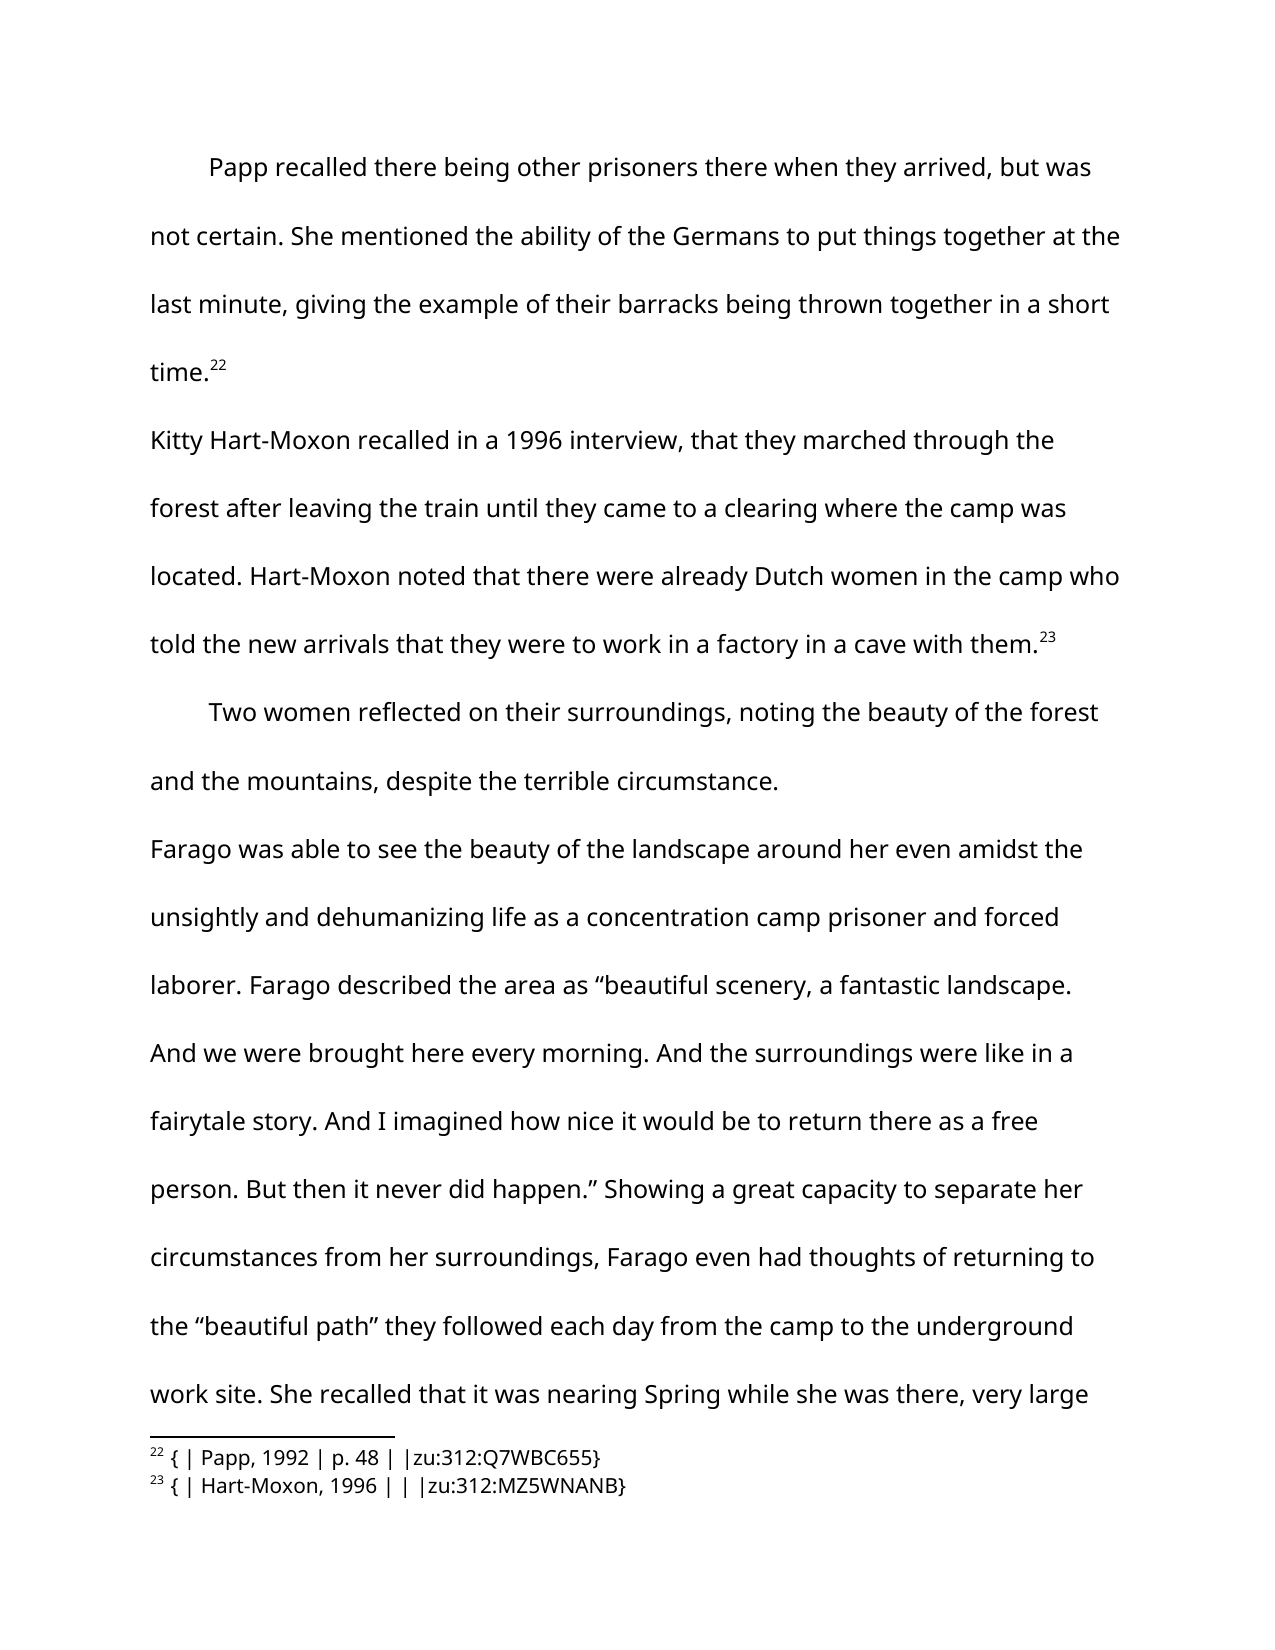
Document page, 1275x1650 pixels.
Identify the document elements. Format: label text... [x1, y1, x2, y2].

text Kitty Hart-Moxon recalled in a 1996 interview, that they marched through the forest after leaving the train until they came to a clearing where the camp was located. Hart-Moxon noted that there were already Dutch women in the camp who told the new arrivals that they were to work in a factory in a cave with them. [150, 422, 1125, 661]
text Papp recalled there being other prisoners there when they arrived, but was not certain. She mentioned the ability of the Germans to put things together at the last minute, giving the example of their barracks being thrown together in a short time. [150, 150, 1125, 388]
text { | Hart-Moxon, 1996 | | |zu:312:MZ5WNANB} [150, 1472, 1125, 1500]
text { | Papp, 1992 | p. 48 | |zu:312:Q7WBC655} [150, 1443, 1125, 1472]
text Farago was able to see the beauty of the landscape around her even amidst the unsightly and dehumanizing life as a concentration camp prisoner and forced laborer. Farago described the area as “beautiful scenery, a fantastic landscape. And we were brought here every morning. And the surroundings were like in a fairytale story. And I imagined how nice it would be to return there as a free person. But then it never did happen.” Showing a great capacity to separate her circumstances from her surroundings, Farago even had thoughts of returning to the “beautiful path” they followed each day from the camp to the underground work site. She recalled that it was nearing Spring while she was there, very large [150, 831, 1125, 1410]
text Two women reflected on their surroundings, noting the beauty of the forest and the mountains, despite the terrible circumstance. [150, 695, 1125, 797]
